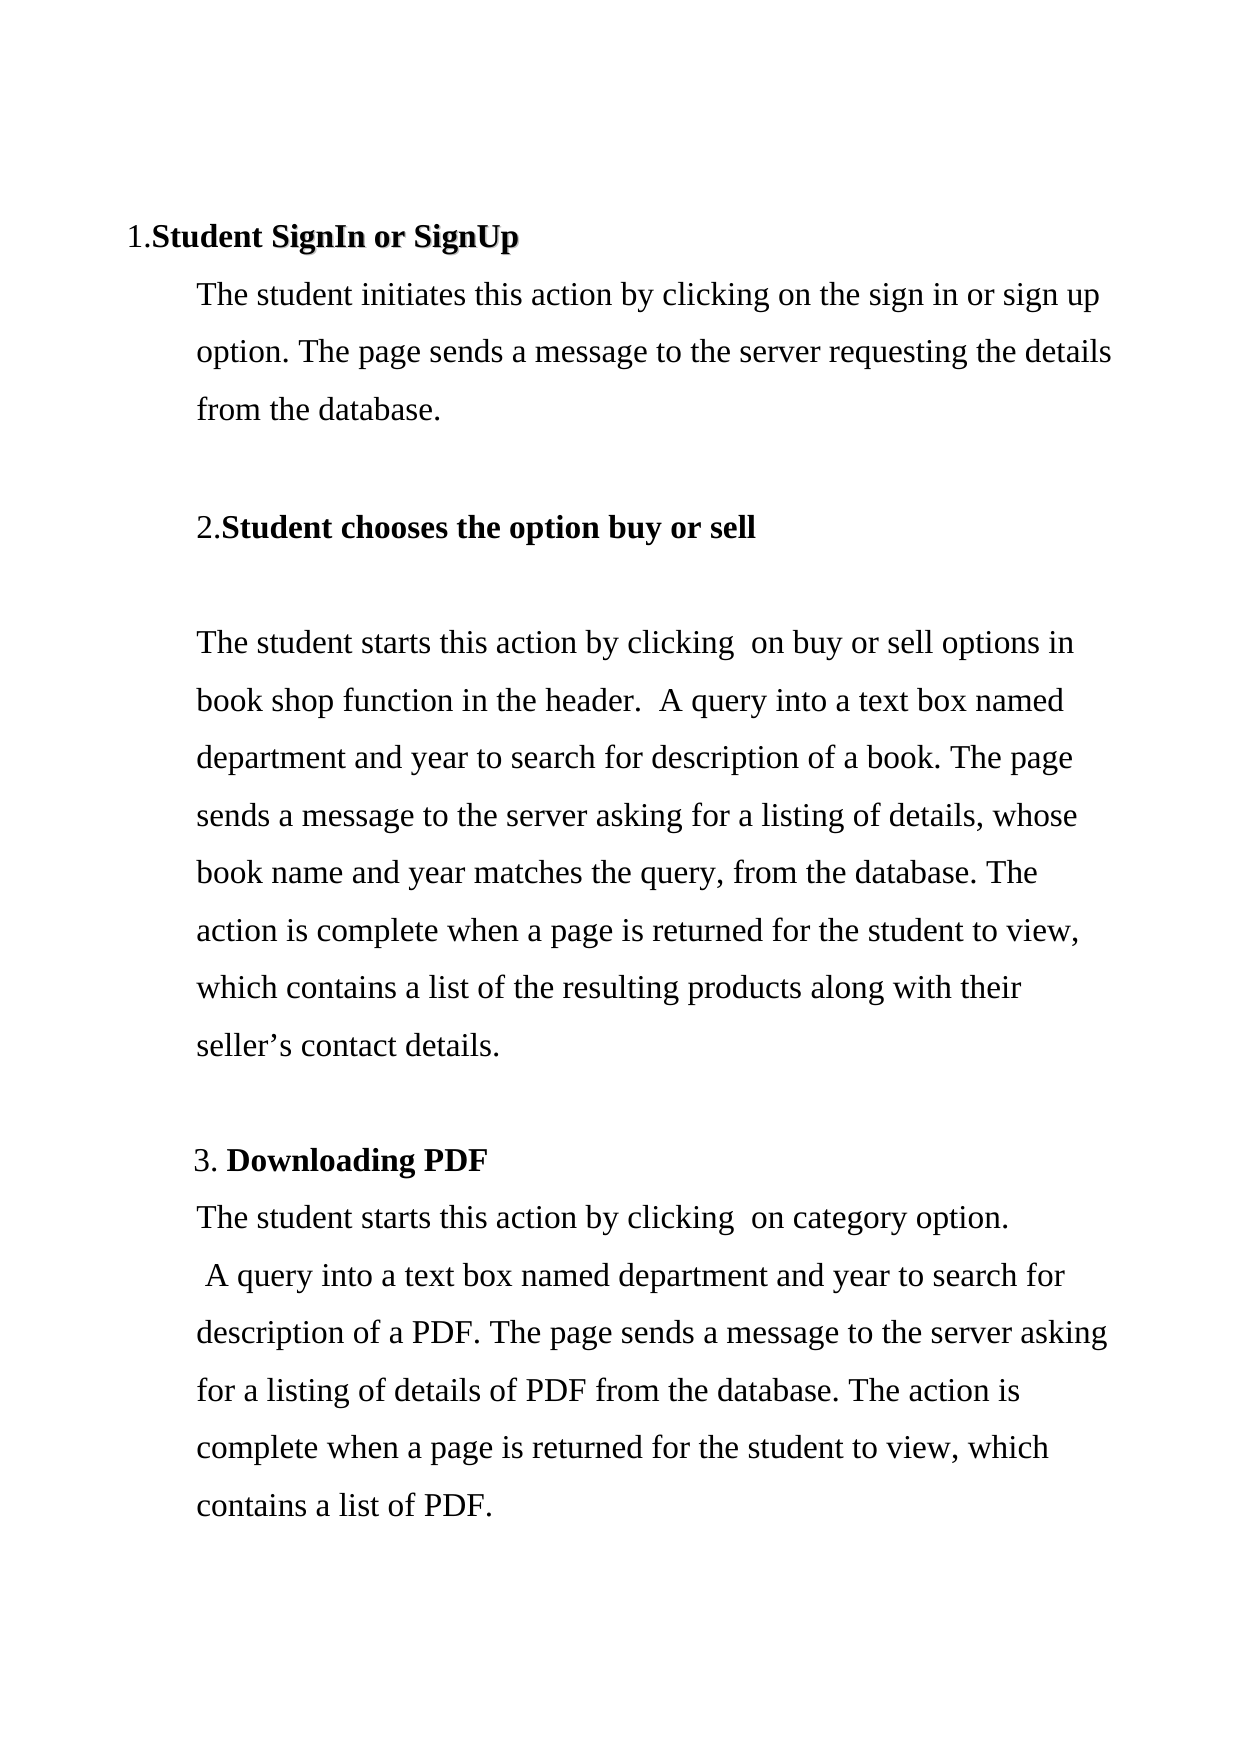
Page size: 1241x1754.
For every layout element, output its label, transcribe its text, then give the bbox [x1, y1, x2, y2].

text 1.Student SignIn or SignUp [118, 216, 1122, 255]
text 2.Student chooses the option buy or sell [196, 507, 1122, 546]
text The student initiates this action by clicking on the sign in or sign up option. The page sends a message to the server requesting the details from the database. [196, 274, 1122, 427]
text 3. Downloading PDF [118, 1140, 1122, 1178]
text The student starts this action by clicking on buy or sell options in book shop function in the header. A query into a text box named department and year to search for description of a book. The page sends a message to the server asking for a listing of details, whose book name and year matches the query, from the database. The action is complete when a page is returned for the student to view, which contains a list of the resulting products along with their seller’s contact details. [196, 622, 1122, 1063]
text A query into a text box named department and year to search for description of a PDF. The page sends a message to the server asking for a listing of details of PDF from the database. The action is complete when a page is returned for the student to view, which contains a list of PDF. [196, 1255, 1122, 1523]
text The student starts this action by clicking on category option. [196, 1197, 1122, 1236]
